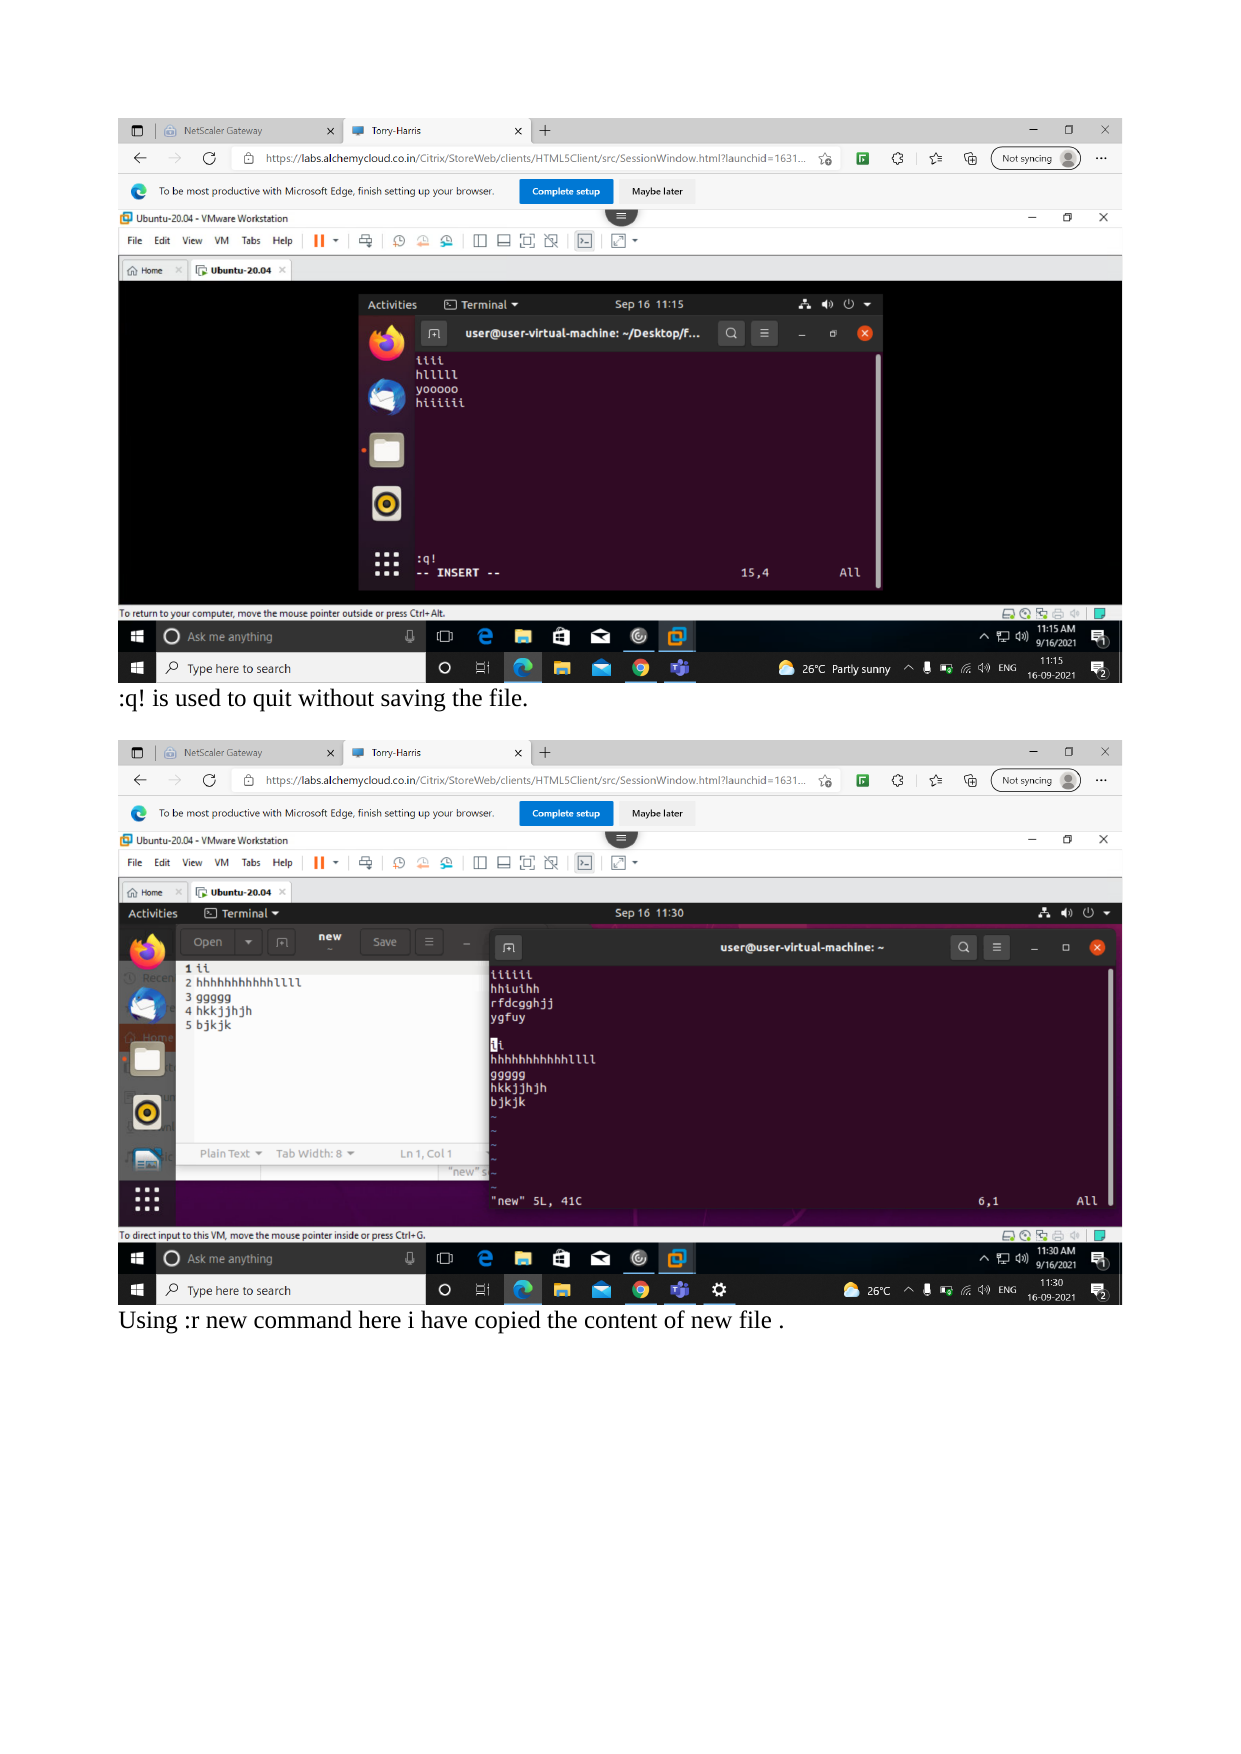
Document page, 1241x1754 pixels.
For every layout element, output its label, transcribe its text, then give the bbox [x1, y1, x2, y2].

text Using :r new command here i have copied the content of new file . [118, 1305, 1122, 1334]
text :q! is used to quit without saving the file. [118, 683, 1122, 712]
picture [118, 740, 1123, 1305]
picture [118, 118, 1123, 683]
